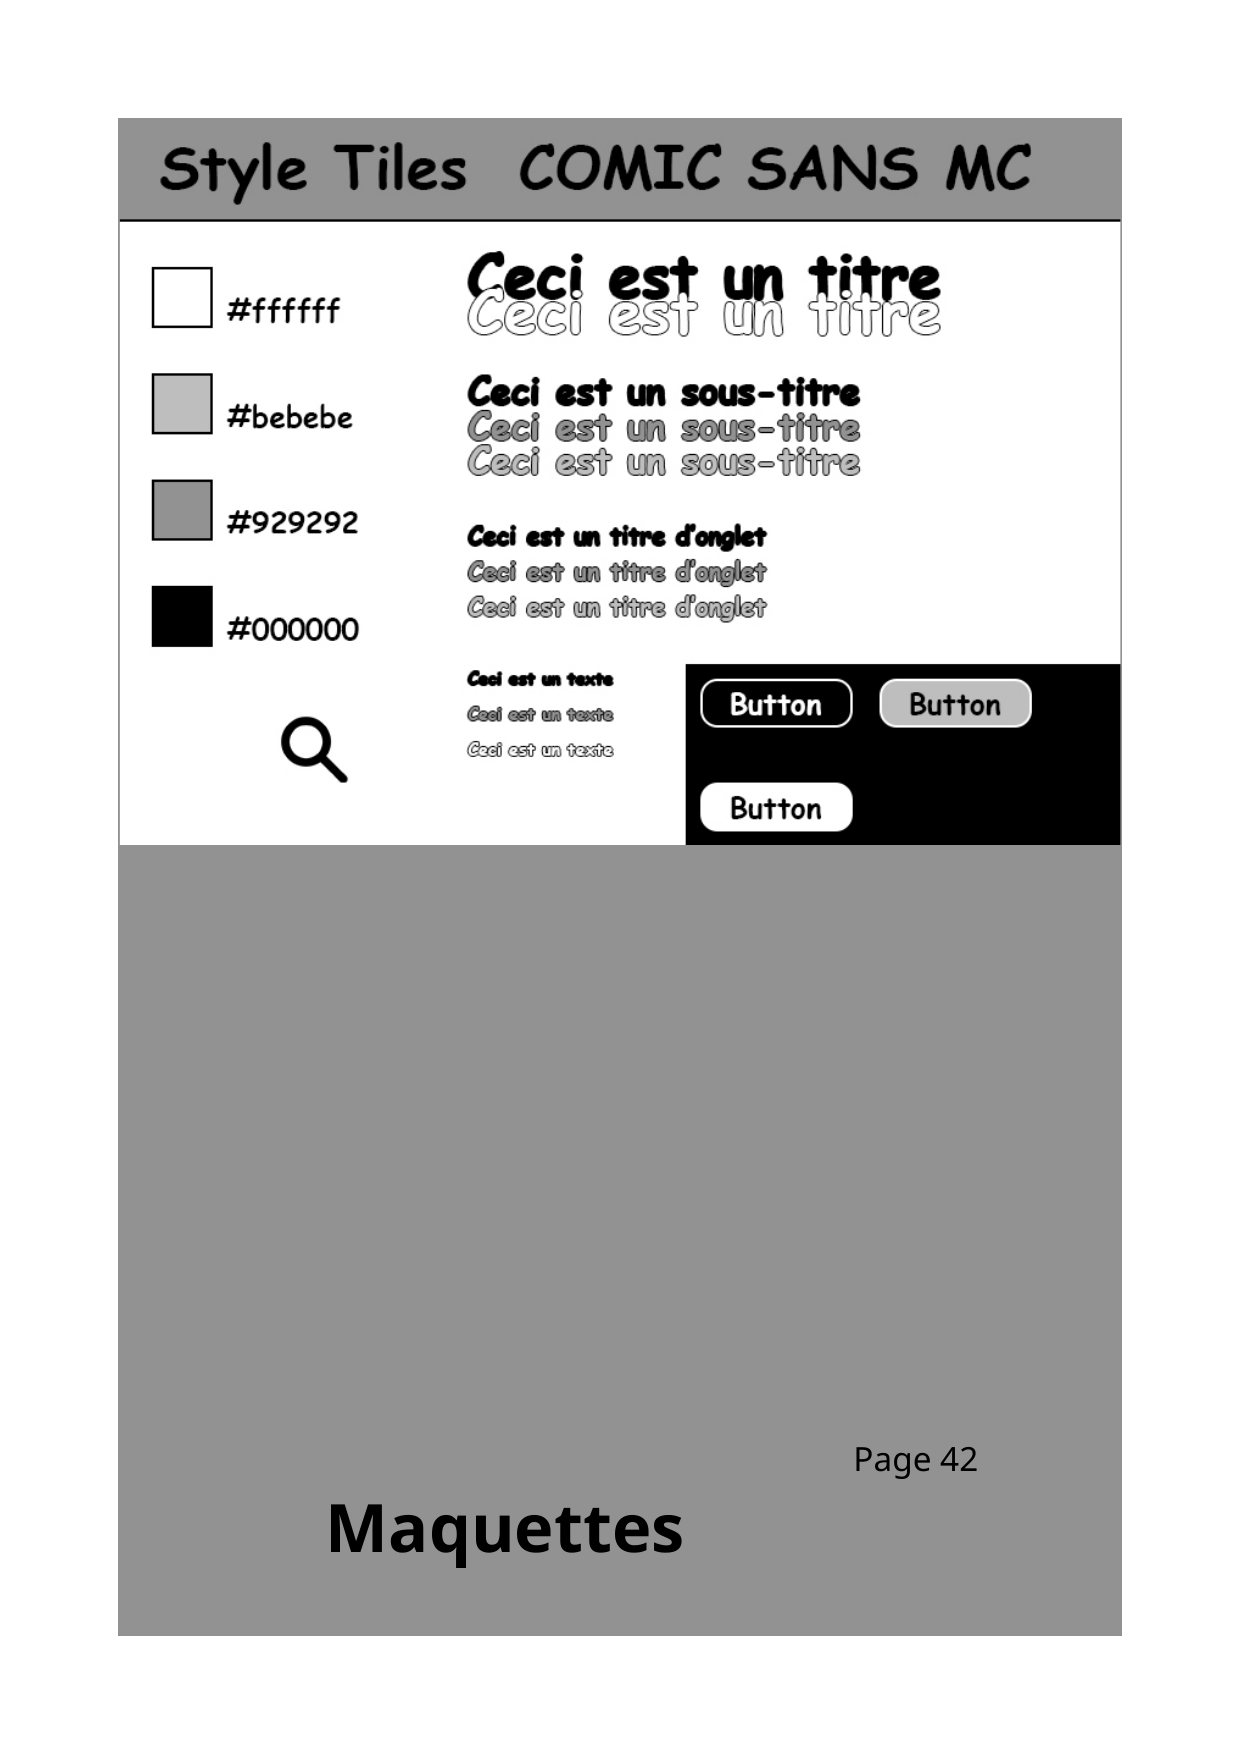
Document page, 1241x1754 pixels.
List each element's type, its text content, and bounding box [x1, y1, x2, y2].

text Maquettes [118, 1482, 1122, 1572]
text Page 42 [118, 1436, 1122, 1482]
picture [119, 118, 1121, 845]
